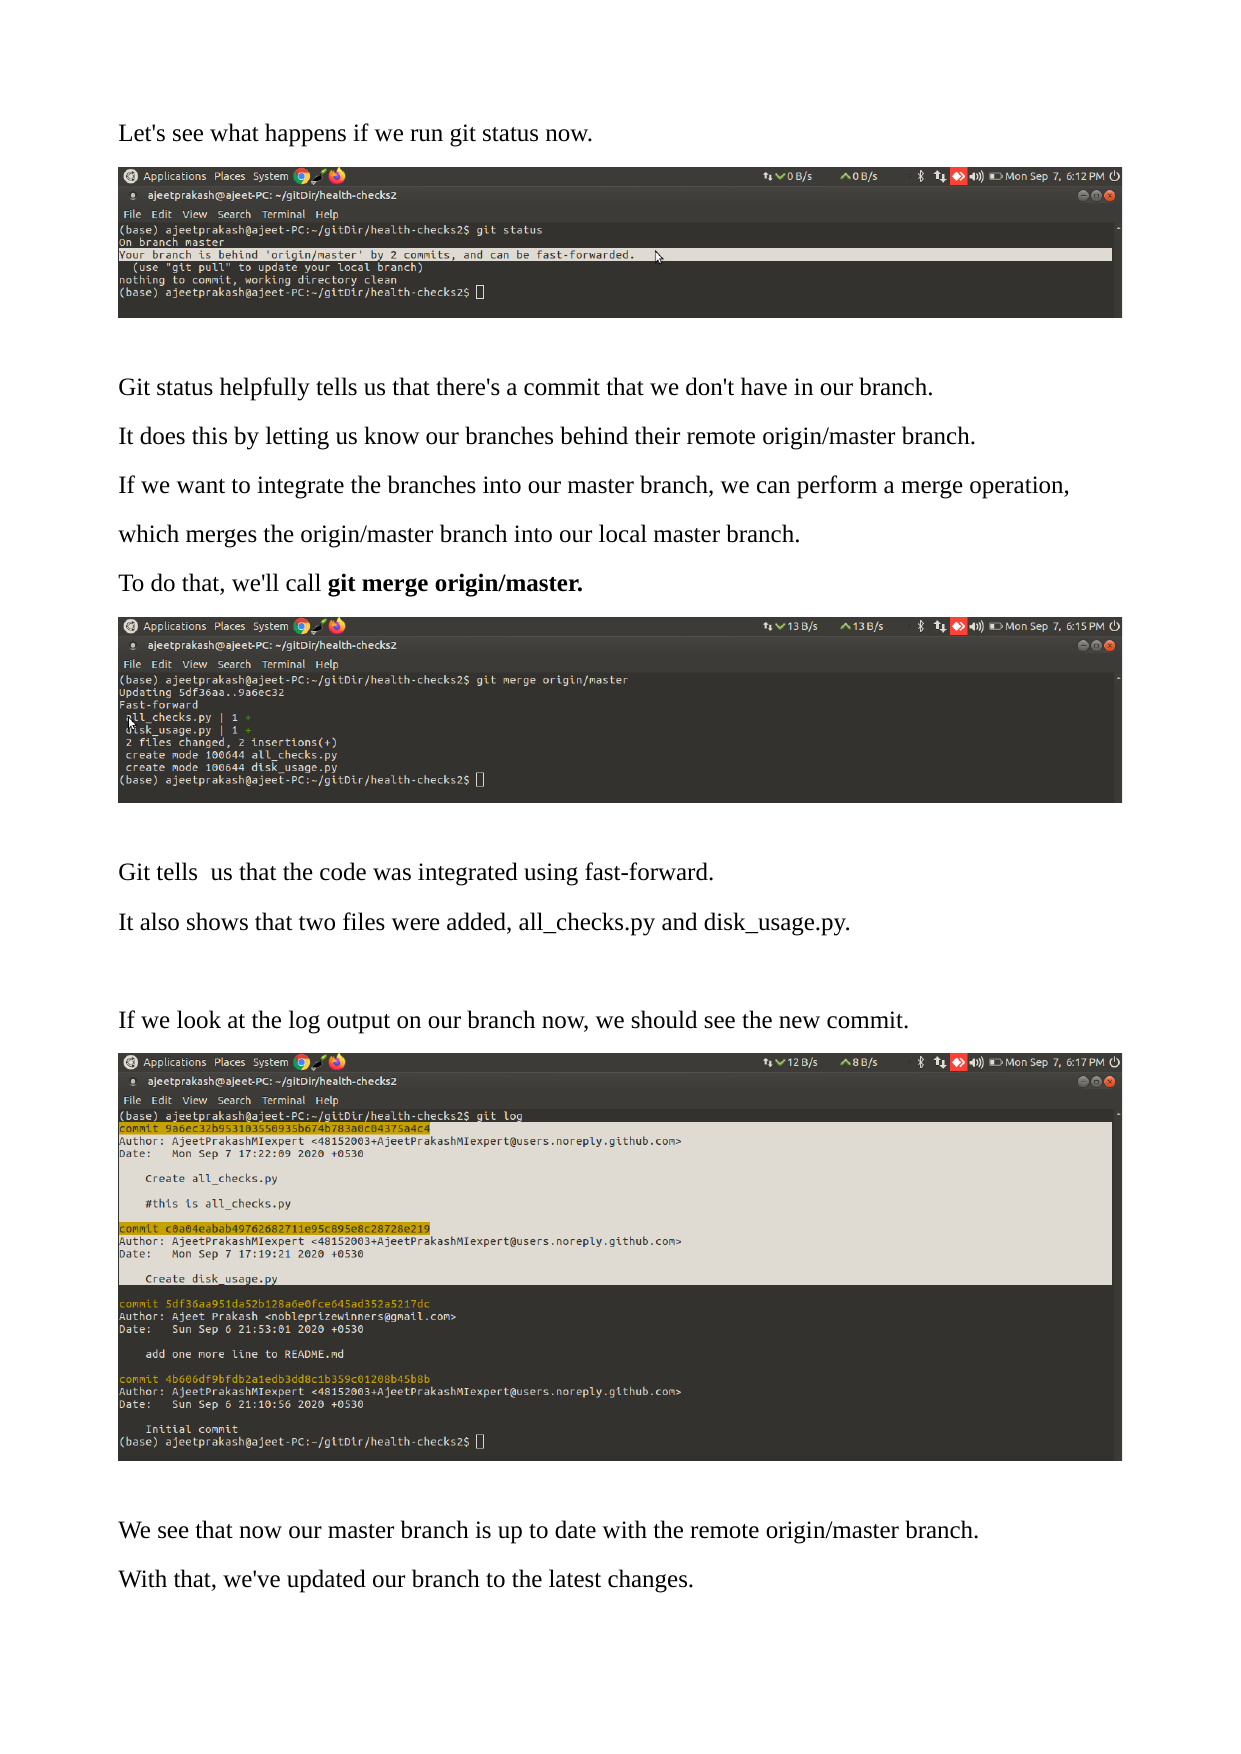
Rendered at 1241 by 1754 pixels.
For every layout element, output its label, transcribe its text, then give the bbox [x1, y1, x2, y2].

text Git tells us that the code was integrated using fast-forward. [118, 857, 1122, 886]
text Let's see what happens if we run git status now. [118, 118, 1122, 147]
text Git status helpfully tells us that there's a commit that we don't have in our branch. [118, 372, 1122, 401]
text It also shows that two files were added, all_checks.py and disk_usage.py. [118, 907, 1122, 935]
text If we want to integrate the branches into our master branch, we can perform a merge operation, [118, 470, 1122, 499]
text We see that now our master branch is up to date with the remote origin/master branch. [118, 1515, 1122, 1544]
picture [118, 1053, 1123, 1461]
text To do that, we'll call git merge origin/master. [118, 568, 1122, 597]
text If we look at the log output on our branch now, we should see the new commit. [118, 1005, 1122, 1033]
text It does this by letting us know our branches behind their remote origin/master branch. [118, 421, 1122, 450]
text With that, we've updated our branch to the latest changes. [118, 1564, 1122, 1593]
text which merges the origin/master branch into our local master branch. [118, 519, 1122, 548]
